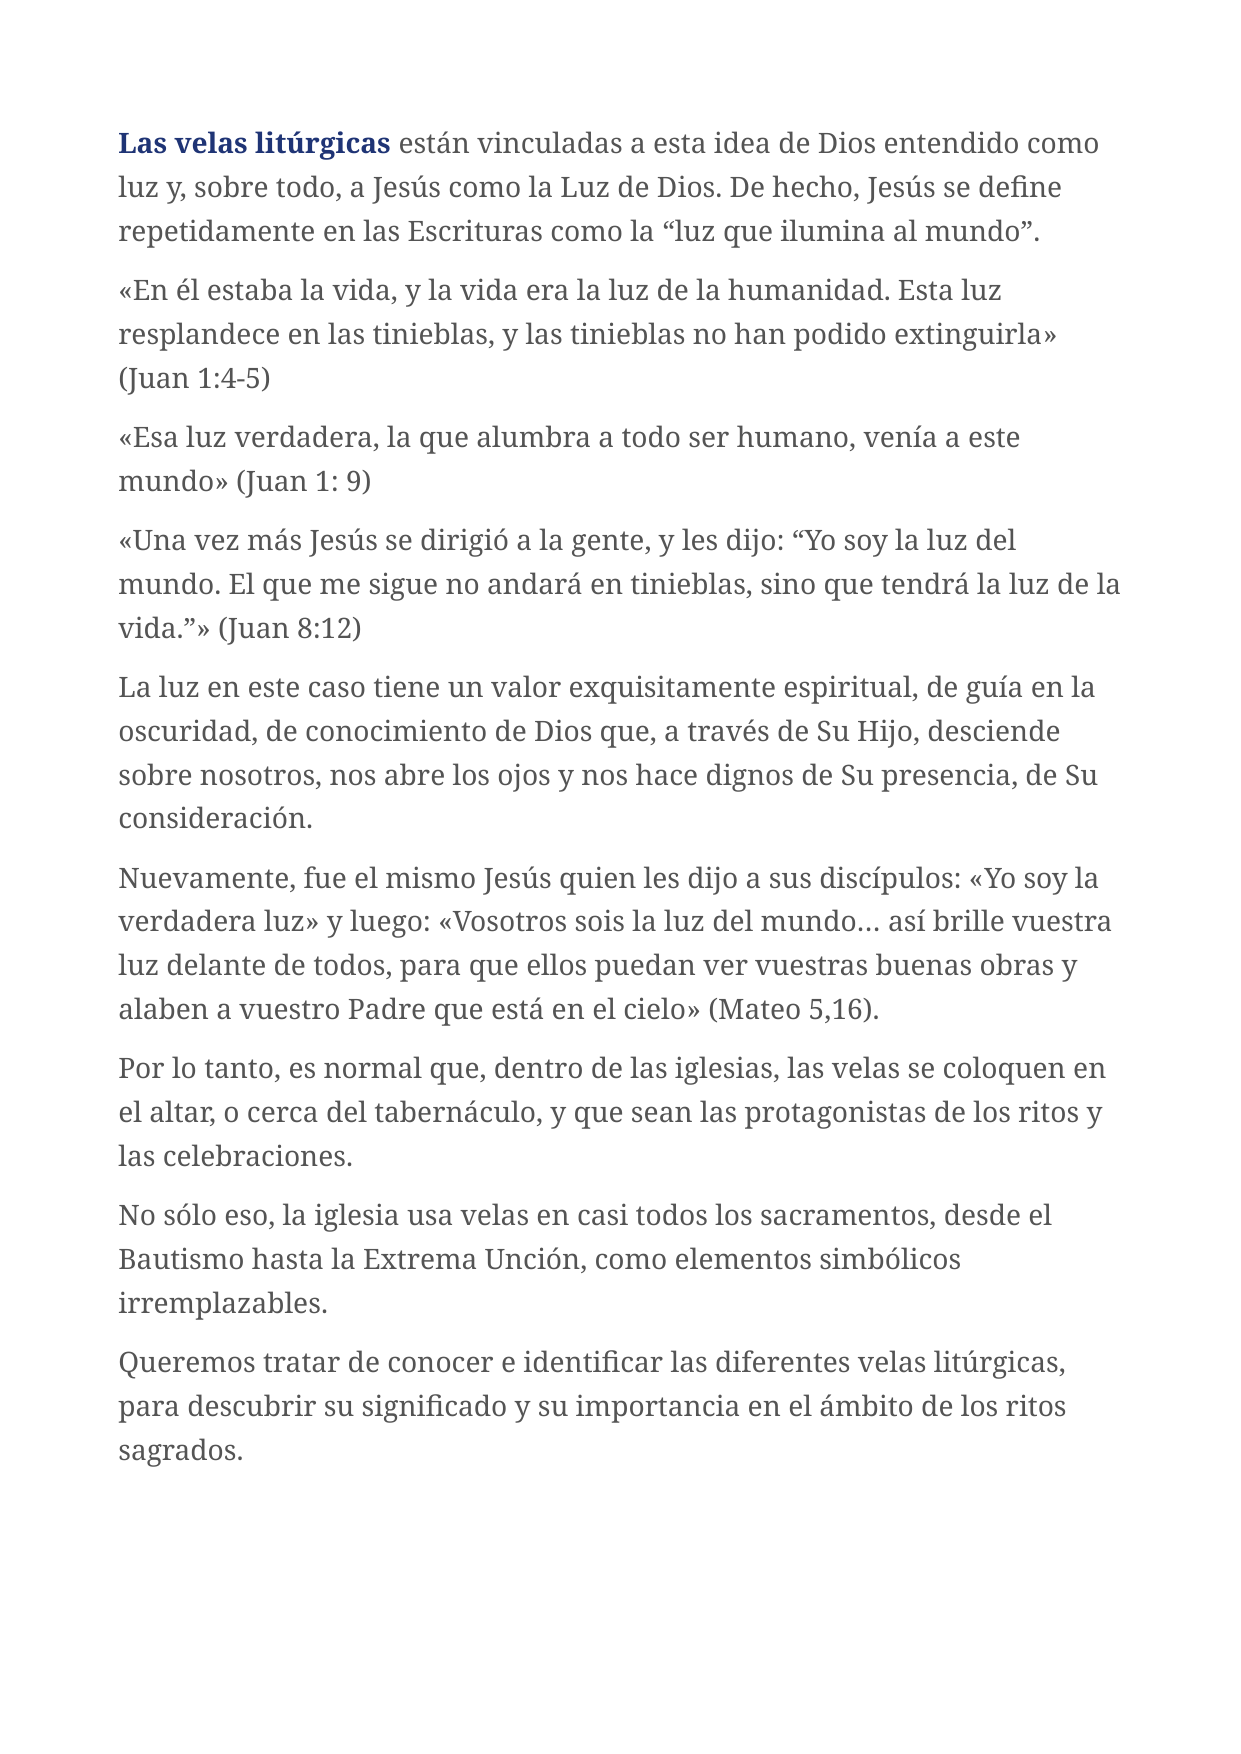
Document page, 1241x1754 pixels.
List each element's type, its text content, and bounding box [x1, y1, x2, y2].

text Nuevamente, fue el mismo Jesús quien les dijo a sus discípulos: «Yo soy la verdadera luz» y luego: «Vosotros sois la luz del mundo… así brille vuestra luz delante de todos, para que ellos puedan ver vuestras buenas obras y alaben a vuestro Padre que está en el cielo» (Mateo 5,16). [118, 852, 1122, 1027]
text «Esa luz verdadera, la que alumbra a todo ser humano, venía a este mundo» (Juan 1: 9) [118, 412, 1122, 499]
text «En él estaba la vida, y la vida era la luz de la humanidad. Esta luz resplandece en las tinieblas, y las tinieblas no han podido extinguirla» (Juan 1:4-5) [118, 265, 1122, 396]
text La luz en este caso tiene un valor exquisitamente espiritual, de guía en la oscuridad, de conocimiento de Dios que, a través de Su Hijo, desciende sobre nosotros, nos abre los ojos y nos hace dignos de Su presencia, de Su consideración. [118, 662, 1122, 837]
text «Una vez más Jesús se dirigió a la gente, y les dijo: “Yo soy la luz del mundo. El que me sigue no andará en tinieblas, sino que tendrá la luz de la vida.”» (Juan 8:12) [118, 515, 1122, 646]
text Por lo tanto, es normal que, dentro de las iglesias, las velas se coloquen en el altar, o cerca del tabernáculo, y que sean las protagonistas de los ritos y las celebraciones. [118, 1043, 1122, 1174]
text No sólo eso, la iglesia usa velas en casi todos los sacramentos, desde el Bautismo hasta la Extrema Unción, como elementos simbólicos irremplazables. [118, 1190, 1122, 1321]
text Las velas litúrgicas están vinculadas a esta idea de Dios entendido como luz y, sobre todo, a Jesús como la Luz de Dios. De hecho, Jesús se define repetidamente en las Escrituras como la “luz que ilumina al mundo”. [118, 118, 1122, 249]
text Queremos tratar de conocer e identificar las diferentes velas litúrgicas, para descubrir su significado y su importancia en el ámbito de los ritos sagrados. [118, 1337, 1122, 1468]
